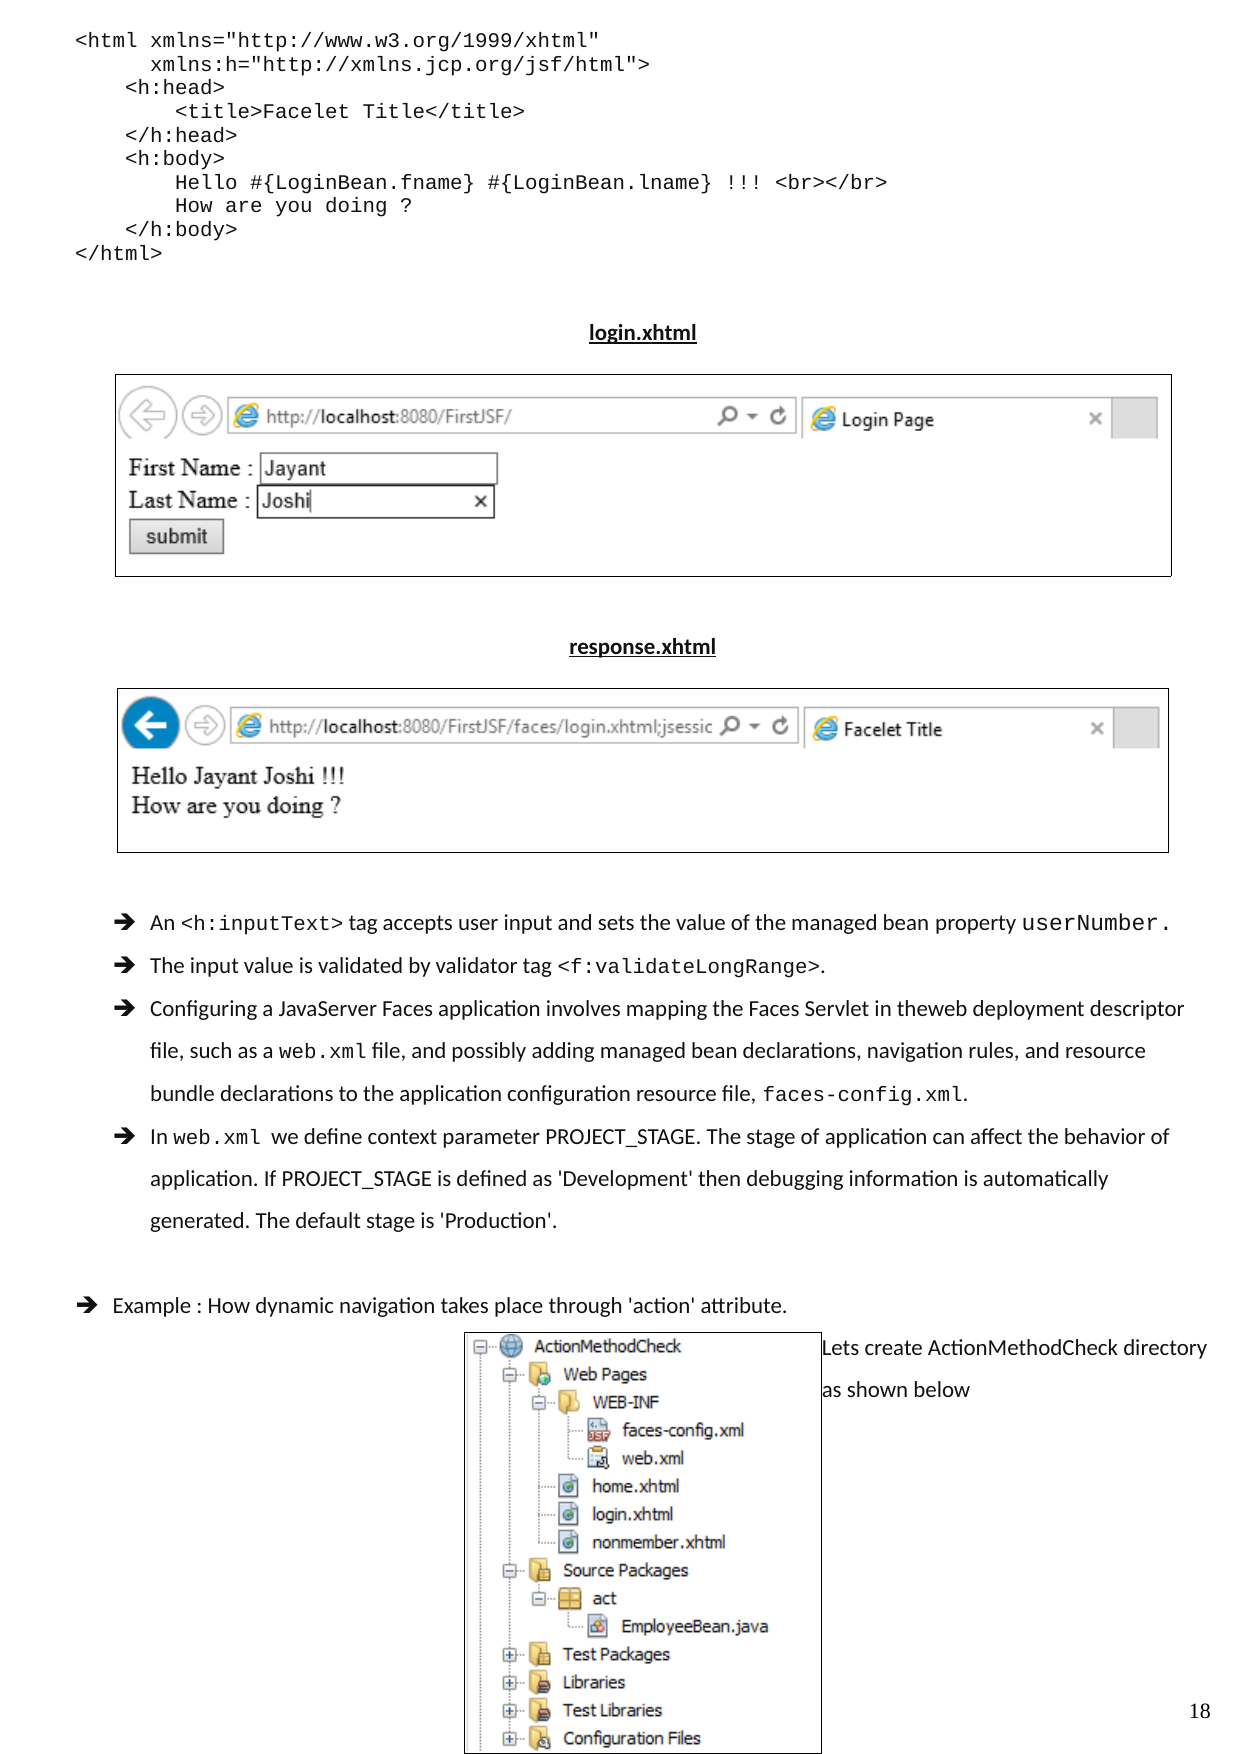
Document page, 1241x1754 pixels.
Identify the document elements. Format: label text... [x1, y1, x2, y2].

list Configuring a JavaServer Faces application involves mapping the Faces Servlet in theweb deployment descriptor file, such as a web.xml file, and possibly adding managed bean declarations, navigation rules, and resource bundle declarations to the application configuration resource file, faces-config.xml. [112, 994, 1211, 1107]
text response.xhtml [75, 632, 1211, 660]
text <h:body> [75, 148, 1211, 172]
text Hello #{LoginBean.fname} #{LoginBean.lname} !!! <br></br> [75, 172, 1211, 196]
list [75, 1333, 464, 1403]
list In web.xml we define context parameter PROJECT_STAGE. The stage of application can affect the behavior of application. If PROJECT_STAGE is defined as 'Development' then debugging information is automatically generated. The default stage is 'Production'. [112, 1122, 1211, 1234]
text </html> [75, 243, 1211, 266]
text <title>Facelet Title</title> [75, 101, 1211, 124]
list Example : How dynamic navigation takes place through 'action' attribute. [75, 1291, 1211, 1319]
list Lets create ActionMethodCheck directory as shown below [822, 1333, 1211, 1403]
list An <h:inputText> tag accepts user input and sets the value of the managed bean property userNumber. [112, 908, 1211, 937]
text xmlns:h="http://xmlns.jcp.org/jsf/html"> [75, 54, 1211, 77]
text How are you doing ? [75, 196, 1211, 219]
text <h:head> [75, 77, 1211, 101]
list The input value is validated by validator tag <f:validateLongRange>. [112, 952, 1211, 980]
text </h:body> [75, 219, 1211, 243]
text login.xhtml [75, 318, 1211, 346]
text </h:head> [75, 124, 1211, 148]
text <html xmlns="http://www.w3.org/1999/xhtml" [75, 30, 1211, 54]
